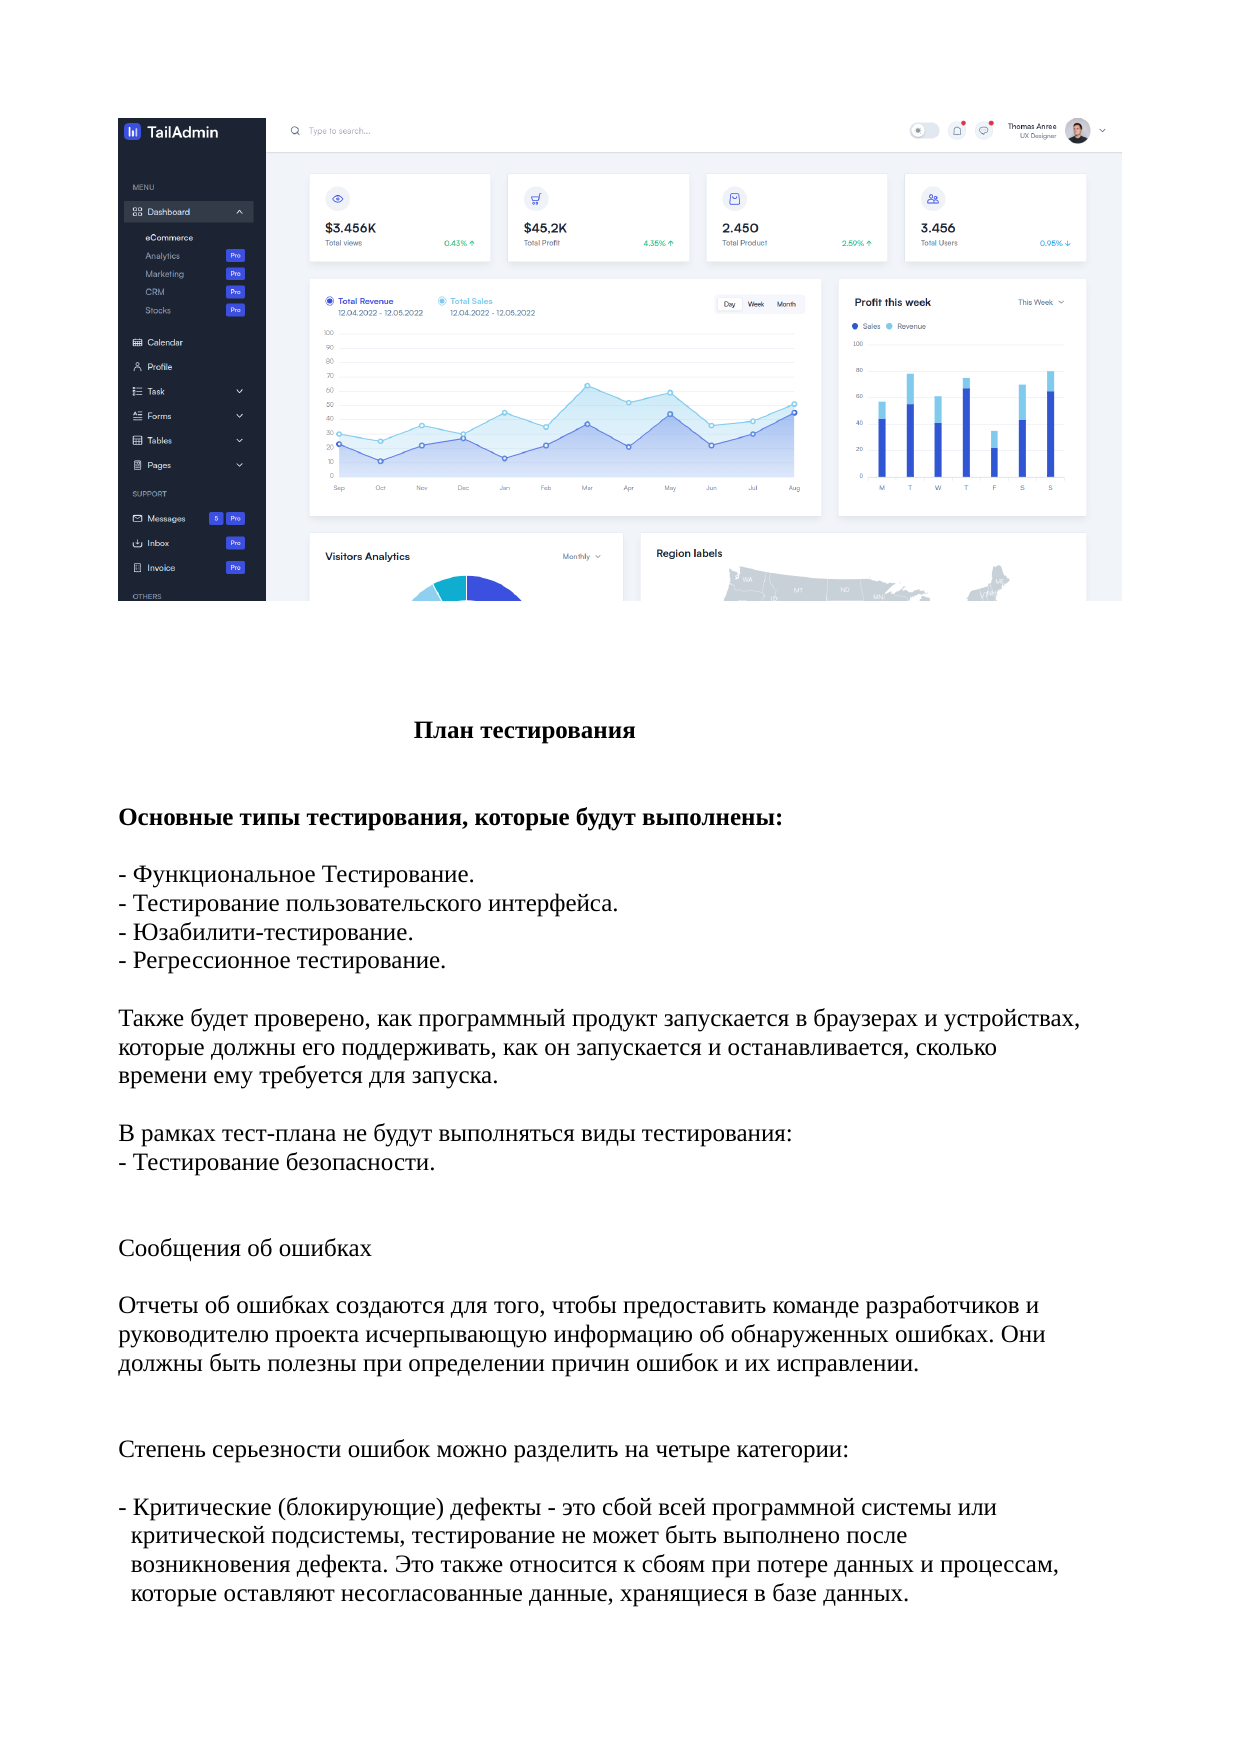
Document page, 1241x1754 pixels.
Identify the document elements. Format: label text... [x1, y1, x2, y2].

text Сообщения об ошибках [118, 1233, 1122, 1262]
text которые должны его поддерживать, как он запускается и останавливается, сколько [118, 1032, 1122, 1061]
text - Тестирование пользовательского интерфейса. [118, 888, 1122, 917]
text Степень серьезности ошибок можно разделить на четыре категории: [118, 1434, 1122, 1463]
text критической подсистемы, тестирование не может быть выполнено после [118, 1521, 1122, 1549]
text Основные типы тестирования, которые будут выполнены: [118, 802, 1122, 831]
text - Функциональное Тестирование. [118, 859, 1122, 888]
text возникновения дефекта. Это также относится к сбоям при потере данных и процессам, [118, 1549, 1122, 1578]
text руководителю проекта исчерпывающую информацию об обнаруженных ошибках. Они [118, 1319, 1122, 1348]
text - Критические (блокирующие) дефекты - это сбой всей программной системы или [118, 1492, 1122, 1521]
picture [118, 118, 1123, 601]
text времени ему требуется для запуска. [118, 1061, 1122, 1089]
text План тестирования [118, 601, 1122, 744]
text - Юзабилити-тестирование. [118, 917, 1122, 946]
text В рамках тест-плана не будут выполняться виды тестирования: [118, 1118, 1122, 1147]
text Также будет проверено, как программный продукт запускается в браузерах и устройствах, [118, 1003, 1122, 1032]
text должны быть полезны при определении причин ошибок и их исправлении. [118, 1348, 1122, 1377]
text - Тестирование безопасности. [118, 1147, 1122, 1176]
text Отчеты об ошибках создаются для того, чтобы предоставить команде разработчиков и [118, 1291, 1122, 1319]
text которые оставляют несогласованные данные, хранящиеся в базе данных. [118, 1578, 1122, 1607]
text - Регрессионное тестирование. [118, 946, 1122, 974]
